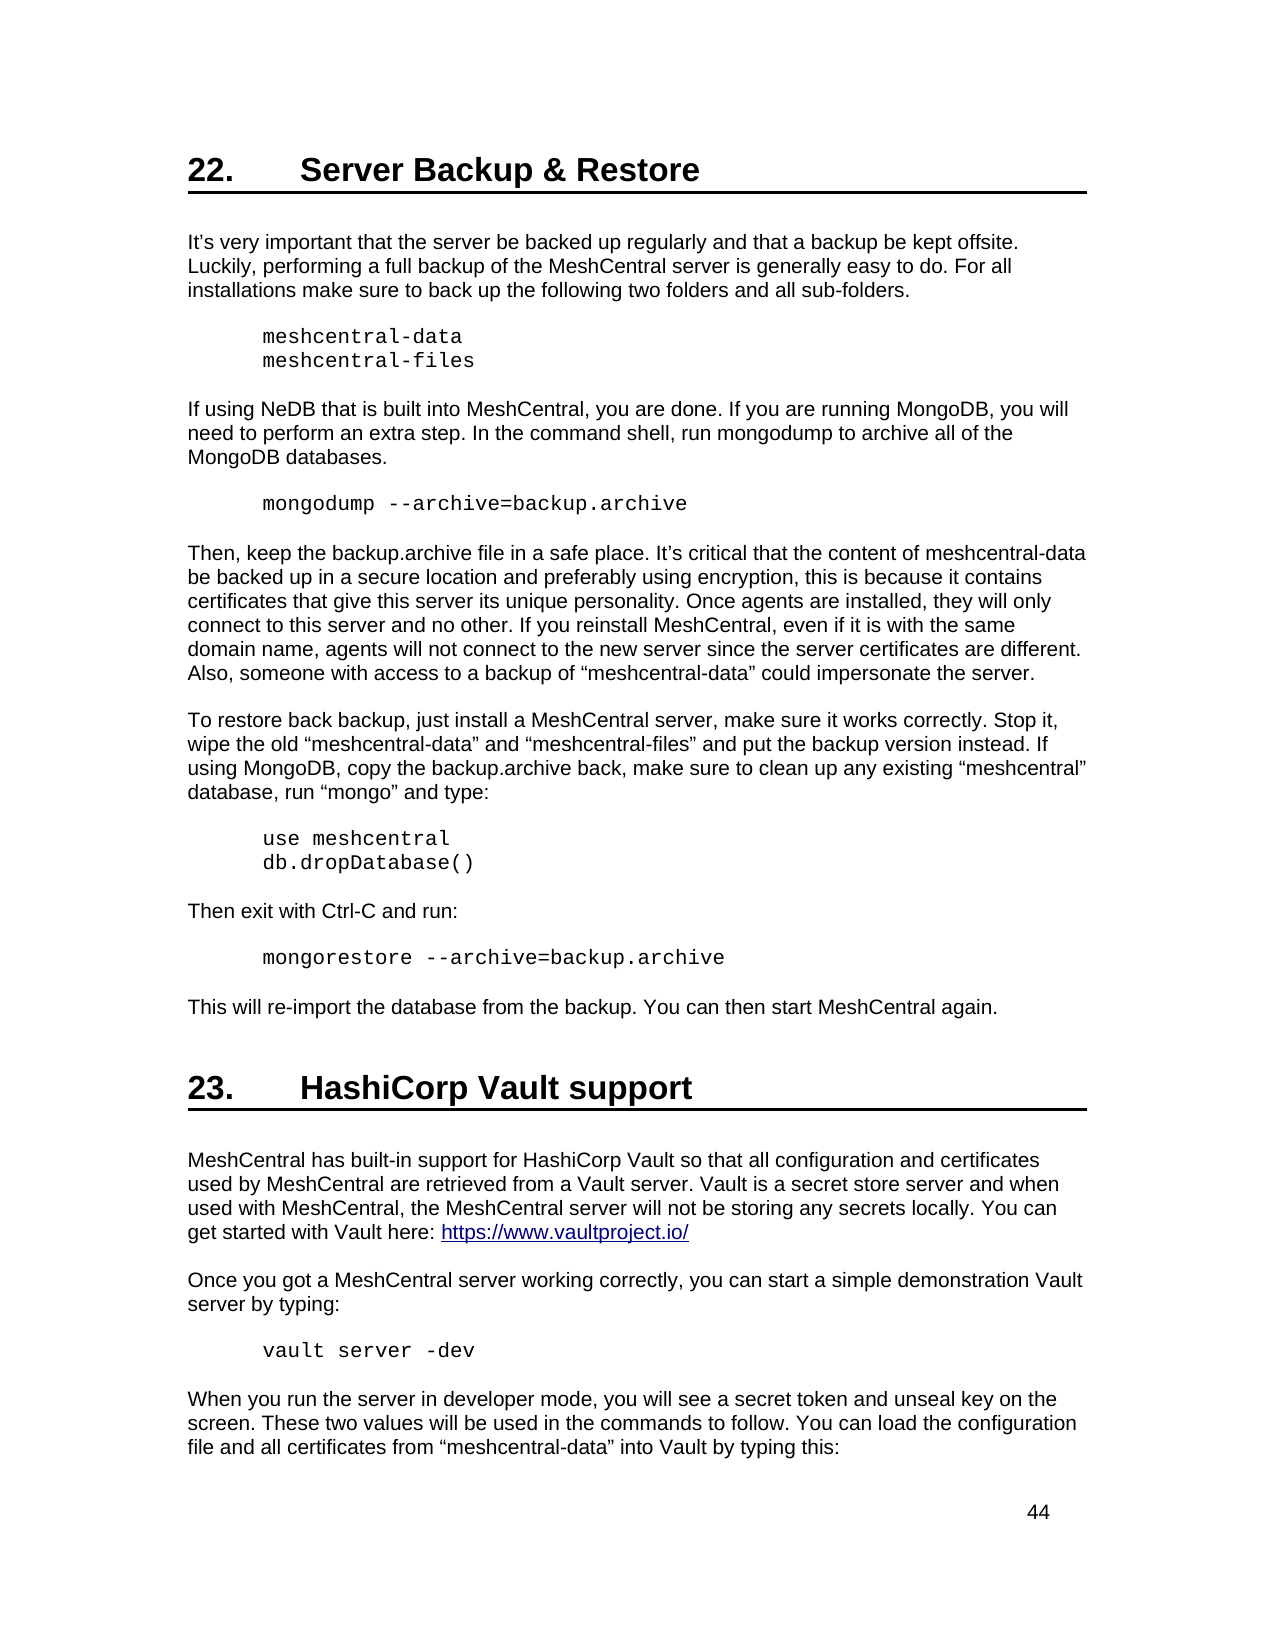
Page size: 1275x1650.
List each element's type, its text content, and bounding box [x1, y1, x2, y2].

text To restore back backup, just install a MeshCentral server, make sure it works correctly. Stop it, wipe the old “meshcentral-data” and “meshcentral-files” and put the backup version instead. If using MongoDB, copy the backup.archive back, make sure to clean up any existing “meshcentral” database, run “mongo” and type: [187, 708, 1087, 804]
text mongorestore --archive=backup.archive [262, 947, 1087, 971]
text vault server -dev [262, 1339, 1087, 1363]
subtitle HashiCorp Vault support [187, 1068, 1087, 1111]
text Then exit with Ctrl-C and run: [187, 899, 1087, 923]
text If using NeDB that is built into MeshCentral, you are done. If you are running MongoDB, you will need to perform an extra step. In the command shell, run mongodump to archive all of the MongoDB databases. [187, 397, 1087, 469]
text When you run the server in developer mode, you will see a secret token and unseal key on the screen. These two values will be used in the commands to follow. You can load the configuration file and all certificates from “meshcentral-data” into Vault by typing this: [187, 1387, 1087, 1459]
text Then, keep the backup.archive file in a safe place. It’s critical that the content of meshcentral-data be backed up in a secure location and preferably using encryption, this is because it contains certificates that give this server its unique personality. Once agents are installed, they will only connect to this server and no other. If you reinstall MeshCentral, even if it is with the same domain name, agents will not connect to the new server since the server certificates are different. Also, someone with access to a backup of “meshcentral-data” could impersonate the server. [187, 541, 1087, 684]
subtitle Server Backup & Restore [187, 150, 1087, 194]
text MeshCentral has built-in support for HashiCorp Vault so that all configuration and certificates used by MeshCentral are retrieved from a Vault server. Vault is a secret store server and when used with MeshCentral, the MeshCentral server will not be storing any secrets locally. You can get started with Vault here: https://www.vaultproject.io/ [187, 1148, 1087, 1244]
text meshcentral-files [262, 349, 1087, 373]
text Once you got a MeshCentral server working correctly, you can start a simple demonstration Vault server by typing: [187, 1268, 1087, 1316]
text mongodump --archive=backup.archive [187, 493, 1087, 517]
text This will re-import the database from the backup. You can then start MeshCentral again. [187, 995, 1087, 1019]
text meshcentral-data [262, 326, 1087, 349]
text use meshcentral [262, 828, 1087, 852]
text It’s very important that the server be backed up regularly and that a backup be kept offsite. Luckily, performing a full backup of the MeshCentral server is generally easy to do. For all installations make sure to back up the following two folders and all sub-folders. [187, 230, 1087, 302]
text db.dropDatabase() [262, 852, 1087, 875]
